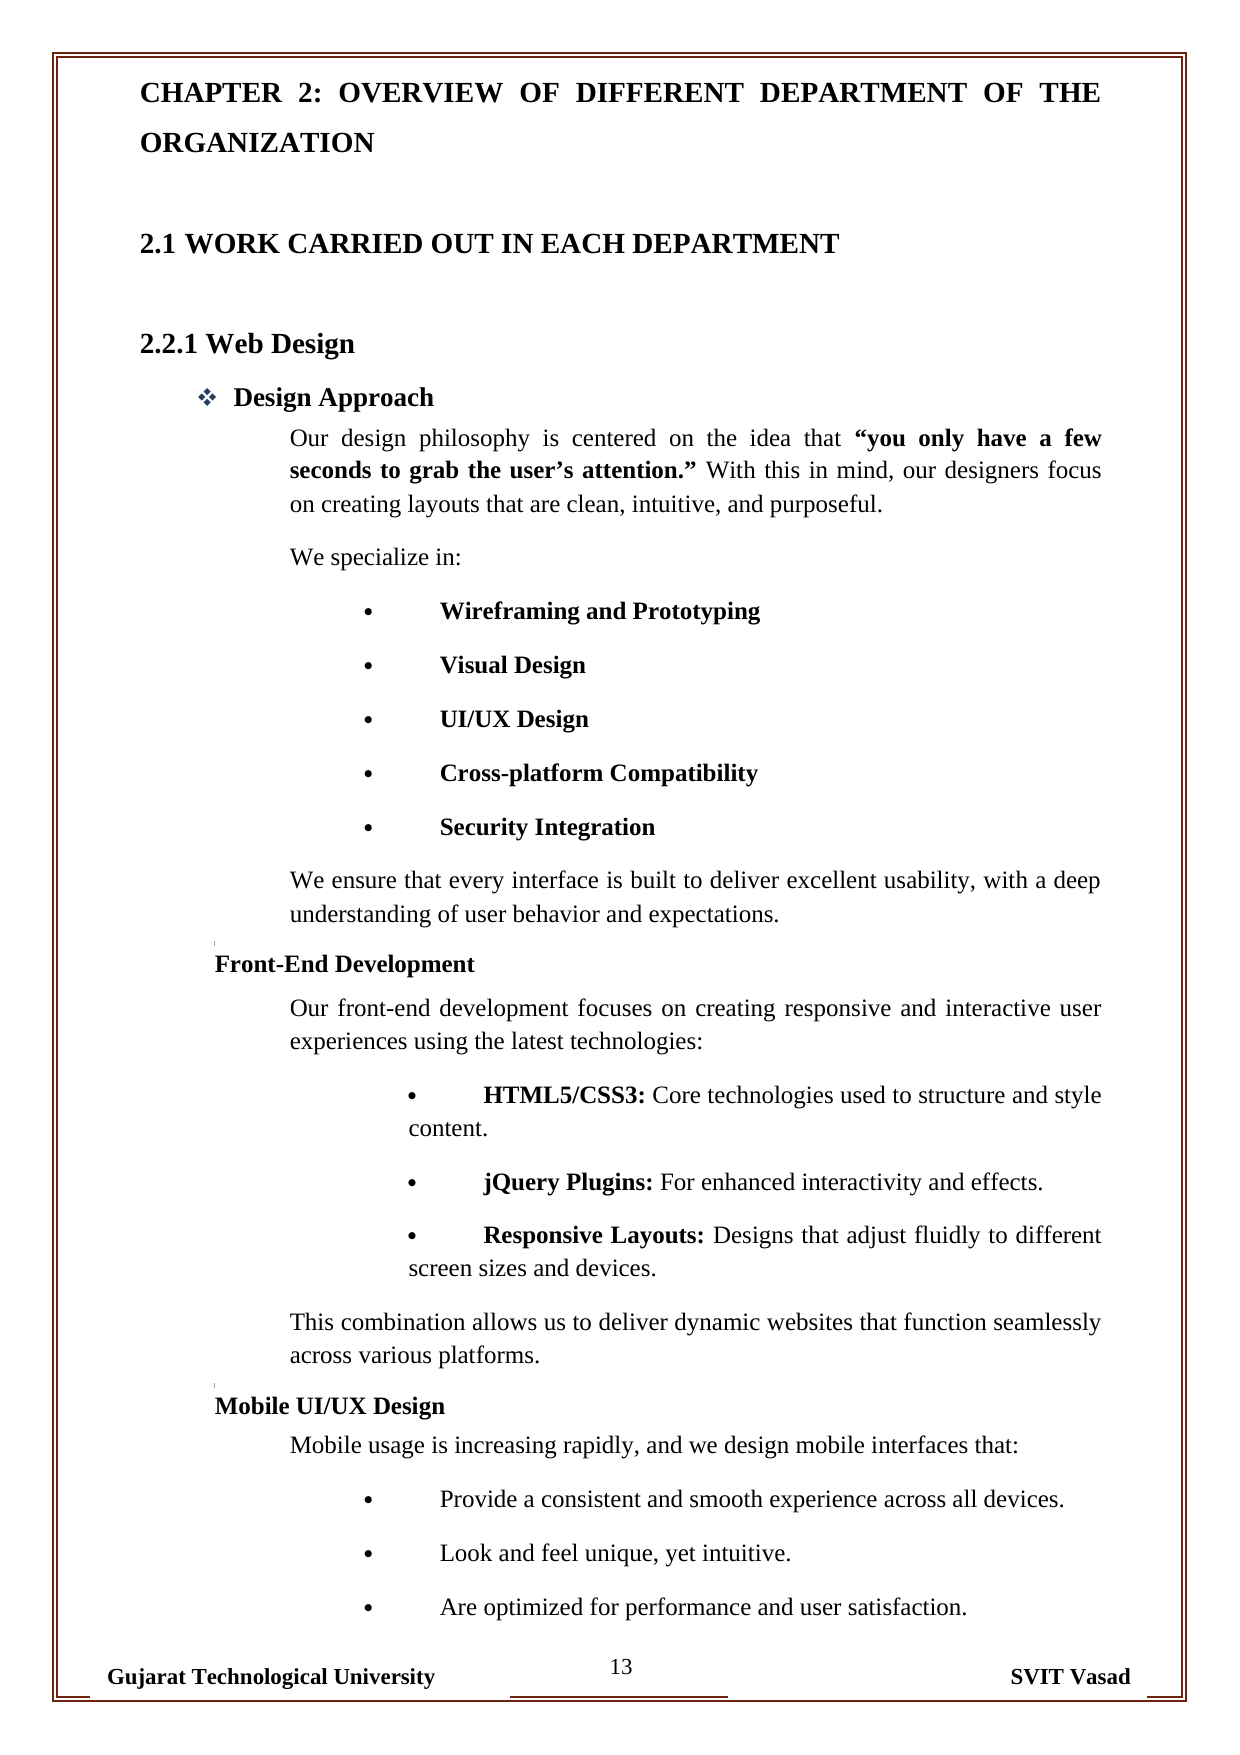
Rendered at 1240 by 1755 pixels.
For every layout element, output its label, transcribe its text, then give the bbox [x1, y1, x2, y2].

list WORK CARRIED OUT IN EACH DEPARTMENT [139, 226, 1102, 259]
subtitle Design Approach [196, 381, 1102, 412]
list Look and feel unique, yet intuitive. [364, 1538, 1102, 1567]
text We ensure that every interface is built to deliver excellent usability, with a deep understanding of user behavior and expectations. [289, 866, 1102, 927]
text We specialize in: [289, 542, 1102, 571]
text 2.2.1 Web Design [139, 327, 1102, 360]
list jQuery Plugins: For enhanced interactivity and effects. [408, 1167, 1102, 1195]
subtitle Mobile UI/UX Design [214, 1391, 1102, 1420]
list CHAPTER 2: OVERVIEW OF DIFFERENT DEPARTMENT OF THE ORGANIZATION [139, 75, 1102, 209]
subtitle Front-End Development [214, 949, 1102, 978]
list Are optimized for performance and user satisfaction. [364, 1592, 1102, 1621]
list Wireframing and Prototyping [364, 596, 1102, 625]
list UI/UX Design [364, 704, 1102, 733]
list Cross-platform Compatibility [364, 758, 1102, 787]
list HTML5/CSS3: Core technologies used to structure and style content. [408, 1080, 1102, 1142]
list Security Integration [364, 812, 1102, 841]
list Visual Design [364, 650, 1102, 679]
text Our front-end development focuses on creating responsive and interactive user experiences using the latest technologies: [289, 993, 1102, 1055]
text Our design philosophy is centered on the idea that “you only have a few seconds to grab the user’s attention.” With this in mind, our designers focus on creating layouts that are clean, intuitive, and purposeful. [289, 423, 1102, 517]
text This combination allows us to deliver dynamic websites that function seamlessly across various platforms. [289, 1307, 1102, 1369]
text Mobile usage is increasing rapidly, and we design mobile interfaces that: [289, 1430, 1102, 1459]
list Provide a consistent and smooth experience across all devices. [364, 1484, 1102, 1513]
list Responsive Layouts: Designs that adjust fluidly to different screen sizes and devices. [408, 1221, 1102, 1282]
